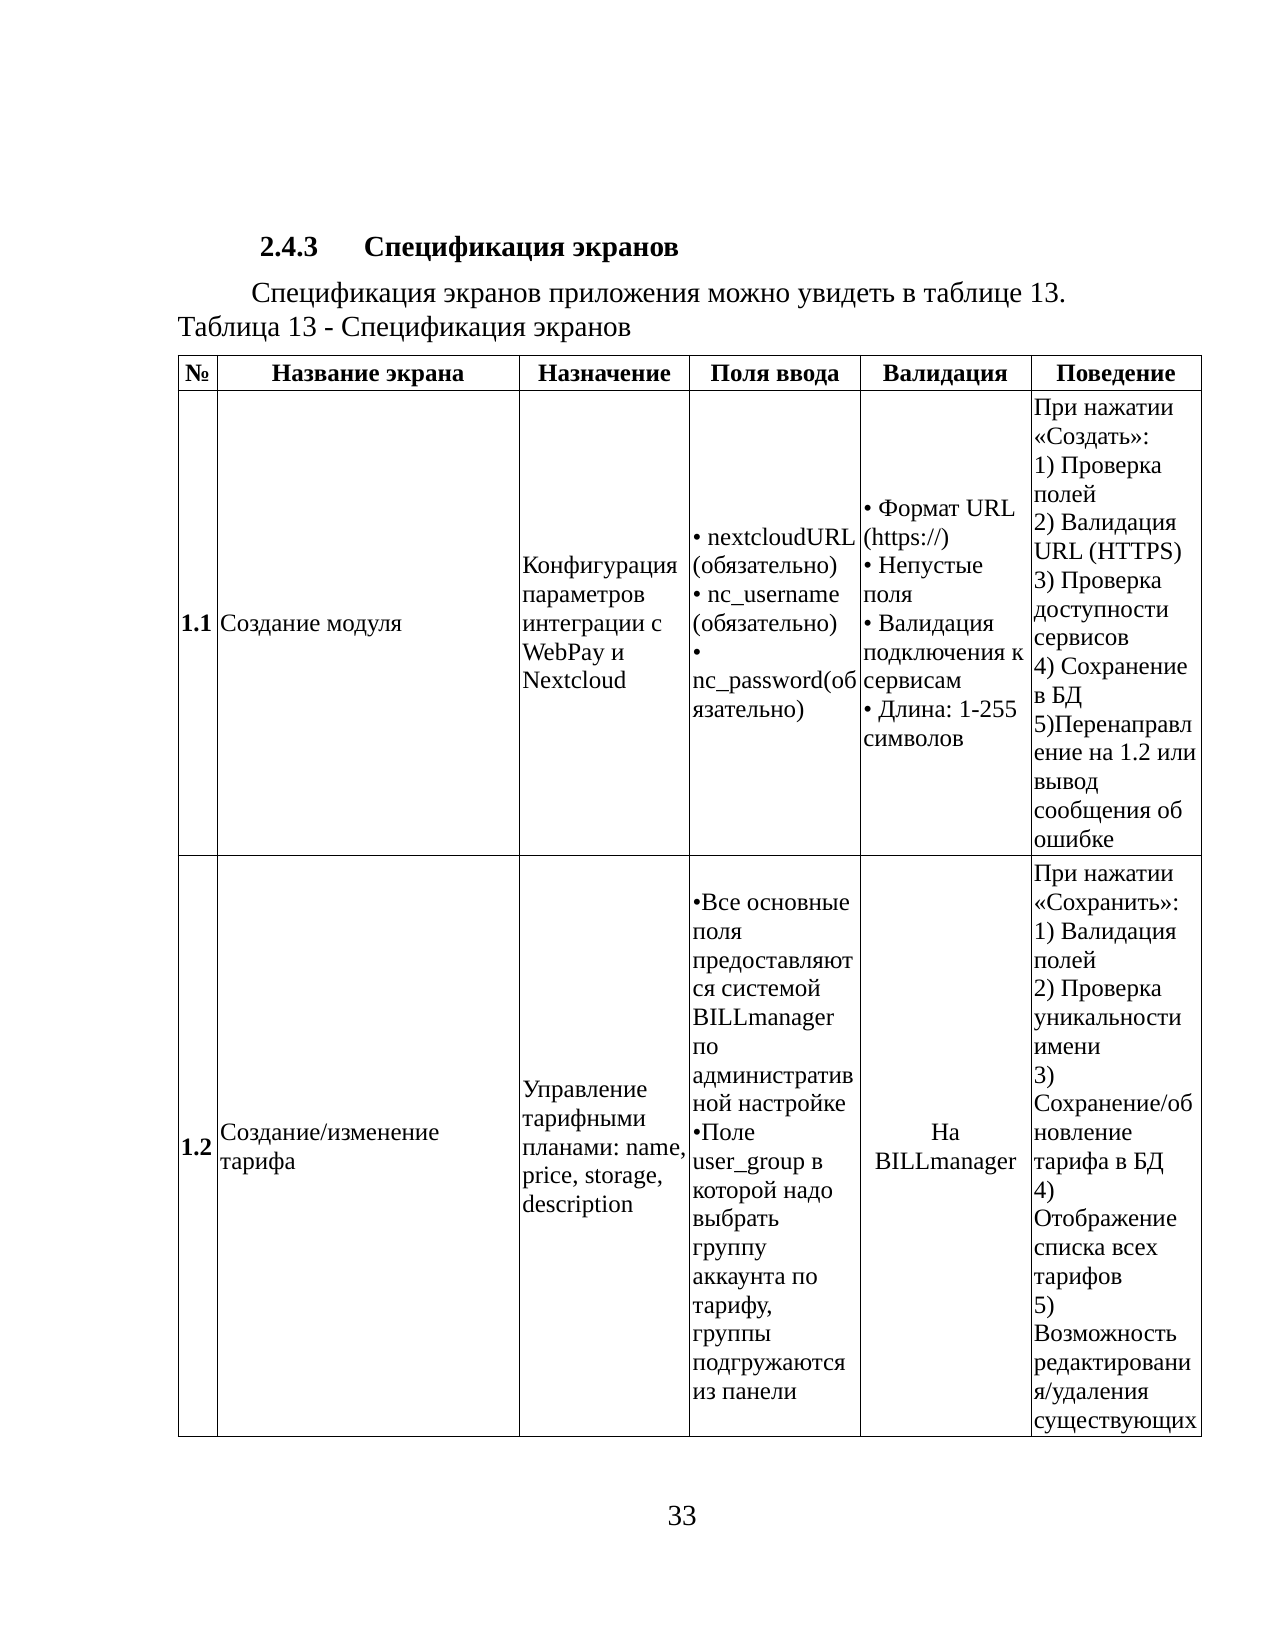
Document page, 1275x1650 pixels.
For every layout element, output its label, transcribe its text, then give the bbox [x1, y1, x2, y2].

table_header Название экрана [218, 356, 519, 389]
text Спецификация экранов приложения можно увидеть в таблице 13. [177, 275, 1186, 309]
table_cell • nextcloudURL (обязательно) • nc_username (обязательно) • nc_password(обязательно) [690, 391, 860, 855]
text Таблица 13 - Спецификация экранов [177, 309, 1186, 342]
table_cell При нажатии «Создать»: 1) Проверка полей 2) Валидация URL (HTTPS) 3) Проверка доступности сервисов 4) Сохранение в БД 5)Перенаправление на 1.2 или вывод сообщения об ошибке [1032, 391, 1201, 855]
table_cell 1.1 [179, 391, 217, 855]
table_cell На BILLmanager [861, 856, 1031, 1436]
table_cell Конфигурация параметров интеграции с WebPay и Nextcloud [520, 391, 689, 855]
table_header № [179, 356, 217, 389]
table_cell Создание/изменение тарифа [218, 856, 519, 1436]
table_header Валидация [861, 356, 1031, 389]
table_cell •Все основные поля предоставляются системой BILLmanager по административной настройке •Поле user_group в которой надо выбрать группу аккаунта по тарифу, группы подгружаются из панели [690, 856, 860, 1436]
table_cell 1.2 [179, 856, 217, 1436]
table_header Поведение [1032, 356, 1201, 389]
table_cell При нажатии «Сохранить»: 1) Валидация полей 2) Проверка уникальности имени 3) Сохранение/обновление тарифа в БД 4) Отображение списка всех тарифов 5) Возможность редактирования/удаления существующих [1032, 856, 1201, 1436]
subtitle Спецификация экранов [252, 229, 1186, 263]
table_header Назначение [520, 356, 689, 389]
table_cell • Формат URL (https://) • Непустые поля • Валидация подключения к сервисам • Длина: 1-255 символов [861, 391, 1031, 855]
table_header Поля ввода [690, 356, 860, 389]
table_cell Создание модуля [218, 391, 519, 855]
table_cell Управление тарифными планами: name, price, storage, description [520, 856, 689, 1436]
